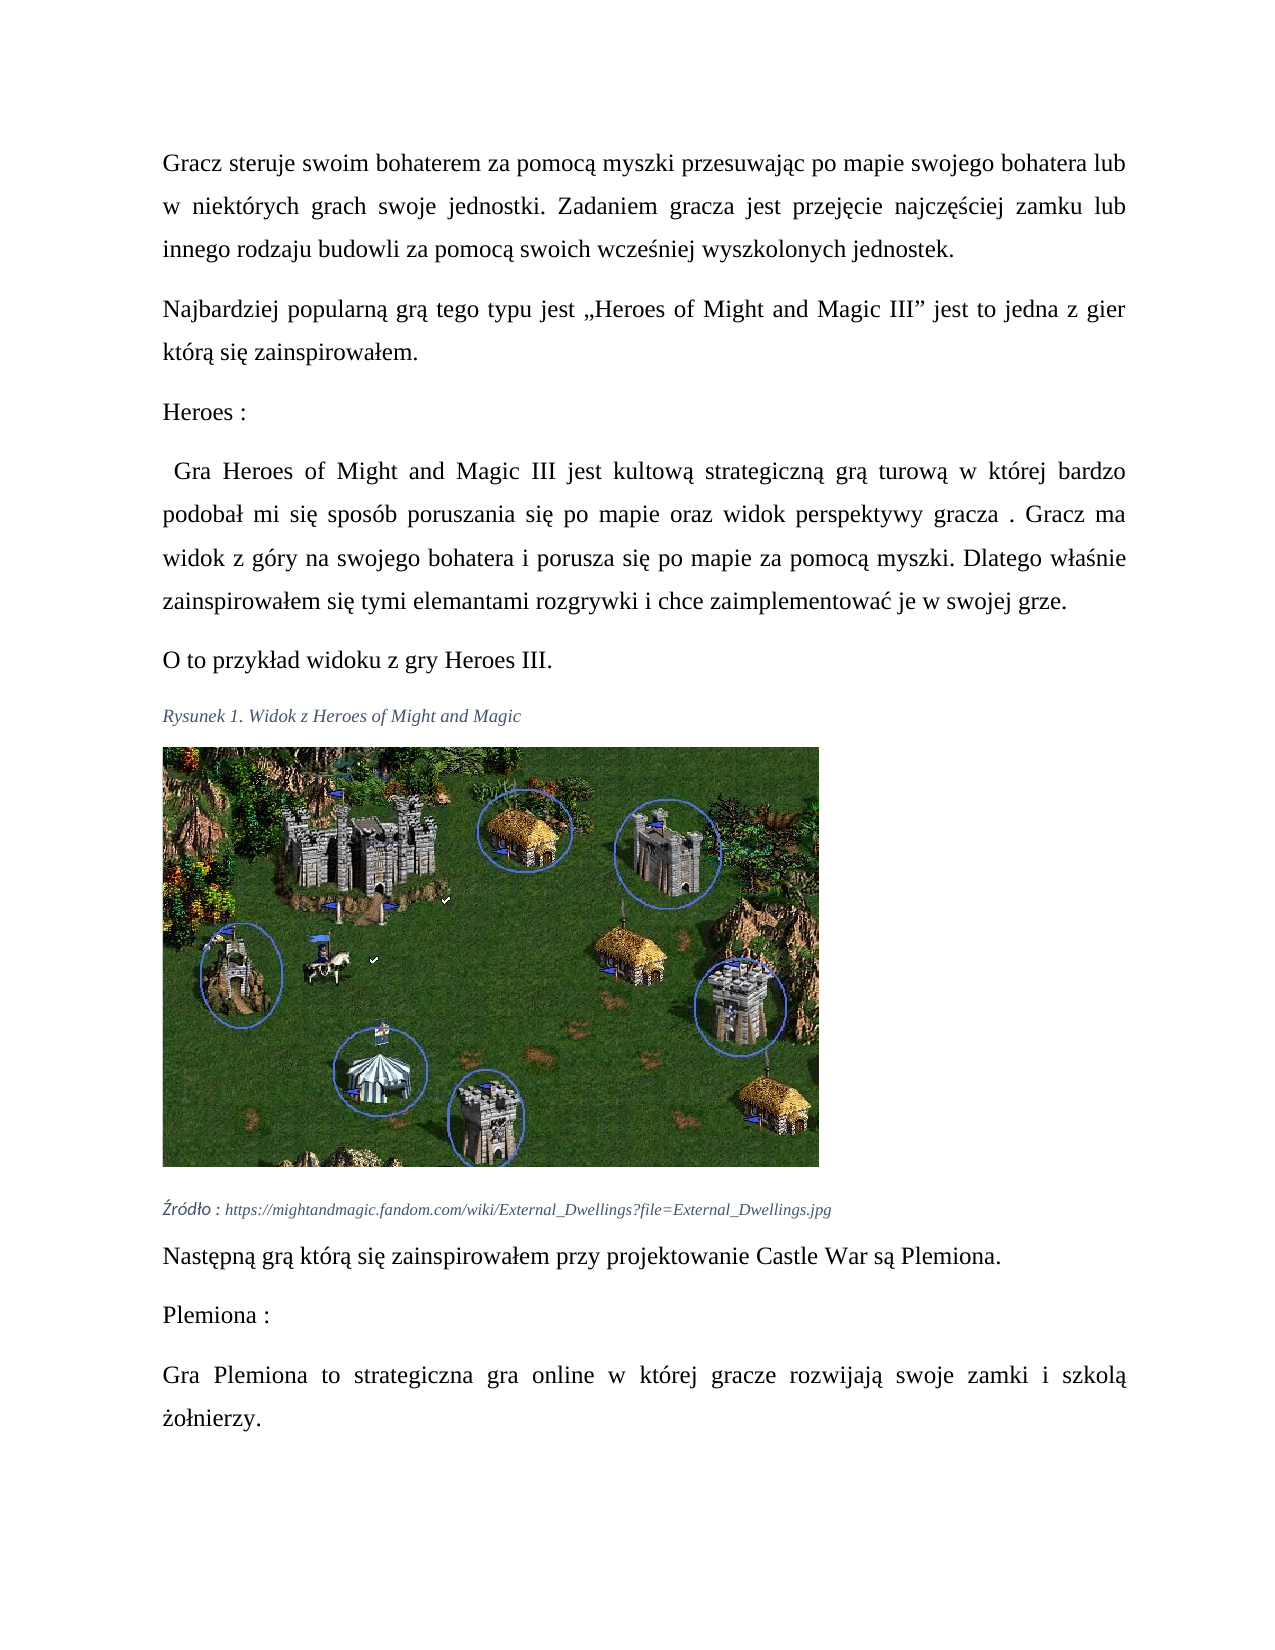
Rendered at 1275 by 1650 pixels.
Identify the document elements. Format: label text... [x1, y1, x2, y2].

text Plemiona : [162, 1301, 1127, 1329]
text Gra Heroes of Might and Magic III jest kultową strategiczną grą turową w której bardzo podobał mi się sposób poruszania się po mapie oraz widok perspektywy gracza . Gracz ma widok z góry na swojego bohatera i porusza się po mapie za pomocą myszki. Dlatego właśnie zainspirowałem się tymi elemantami rozgrywki i chce zaimplementować je w swojej grze. [162, 456, 1127, 614]
text Gracz steruje swoim bohaterem za pomocą myszki przesuwając po mapie swojego bohatera lub w niektórych grach swoje jednostki. Zadaniem gracza jest przejęcie najczęściej zamku lub innego rodzaju budowli za pomocą swoich wcześniej wyszkolonych jednostek. [162, 148, 1127, 263]
text Źródło : https://mightandmagic.fandom.com/wiki/External_Dwellings?file=External_Dwellings.jpg [162, 1197, 1127, 1220]
text Rysunek 1. Widok z Heroes of Might and Magic [162, 705, 1127, 727]
text Następną grą którą się zainspirowałem przy projektowanie Castle War są Plemiona. [162, 1241, 1127, 1269]
text Heroes : [162, 397, 1127, 425]
text Gra Plemiona to strategiczna gra online w której gracze rozwijają swoje zamki i szkolą żołnierzy. [162, 1360, 1127, 1432]
text Najbardziej popularną grą tego typu jest „Heroes of Might and Magic III” jest to jedna z gier którą się zainspirowałem. [162, 294, 1127, 366]
text O to przykład widoku z gry Heroes III. [162, 646, 1127, 674]
